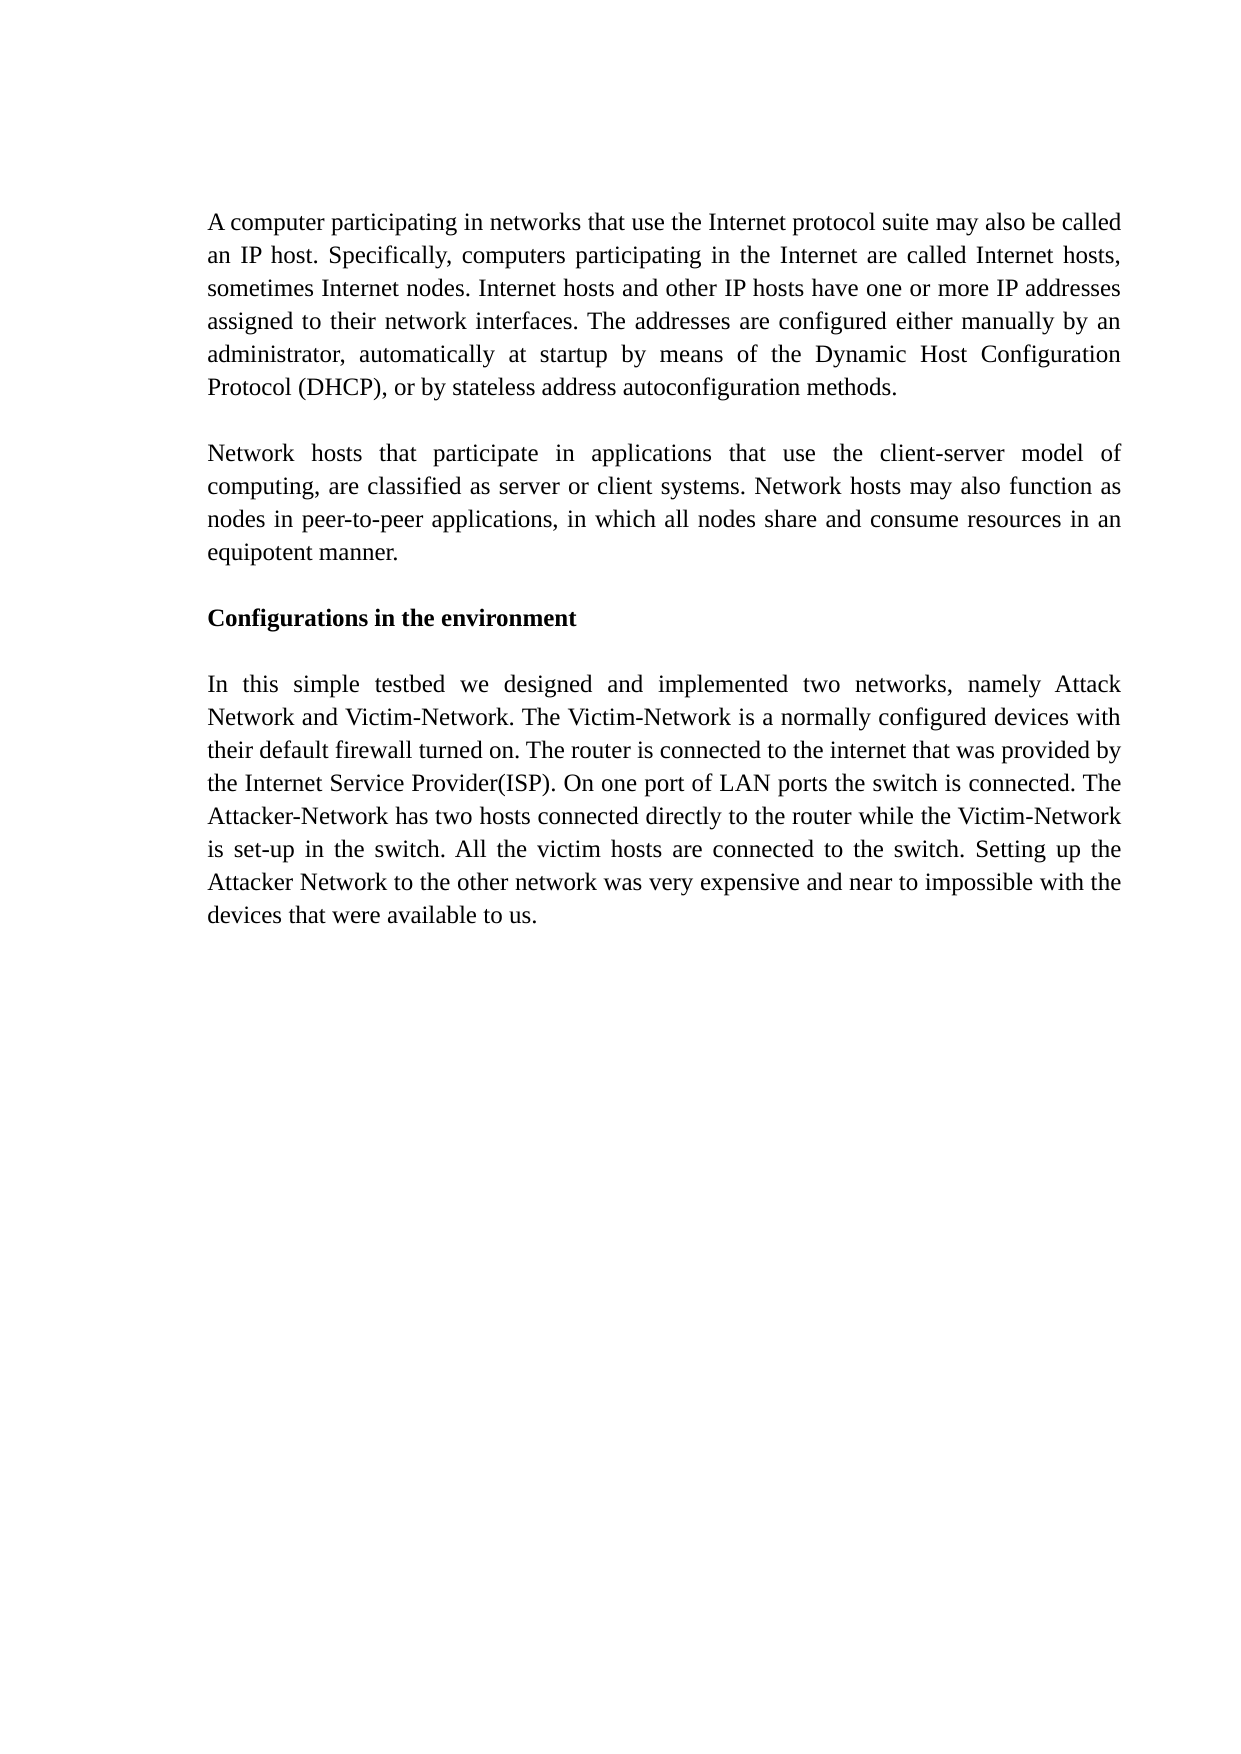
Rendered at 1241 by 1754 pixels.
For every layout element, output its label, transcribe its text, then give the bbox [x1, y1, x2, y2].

text Configurations in the environment [207, 603, 1122, 632]
text In this simple testbed we designed and implemented two networks, namely Attack Network and Victim-Network. The Victim-Network is a normally configured devices with their default firewall turned on. The router is connected to the internet that was provided by the Internet Service Provider(ISP). On one port of LAN ports the switch is connected. The Attacker-Network has two hosts connected directly to the router while the Victim-Network is set-up in the switch. All the victim hosts are connected to the switch. Setting up the Attacker Network to the other network was very expensive and near to impossible with the devices that were available to us. [207, 669, 1122, 929]
text Network hosts that participate in applications that use the client-server model of computing, are classified as server or client systems. Network hosts may also function as nodes in peer-to-peer applications, in which all nodes share and consume resources in an equipotent manner. [207, 438, 1122, 566]
text A computer participating in networks that use the Internet protocol suite may also be called an IP host. Specifically, computers participating in the Internet are called Internet hosts, sometimes Internet nodes. Internet hosts and other IP hosts have one or more IP addresses assigned to their network interfaces. The addresses are configured either manually by an administrator, automatically at startup by means of the Dynamic Host Configuration Protocol (DHCP), or by stateless address autoconfiguration methods. [207, 207, 1122, 401]
